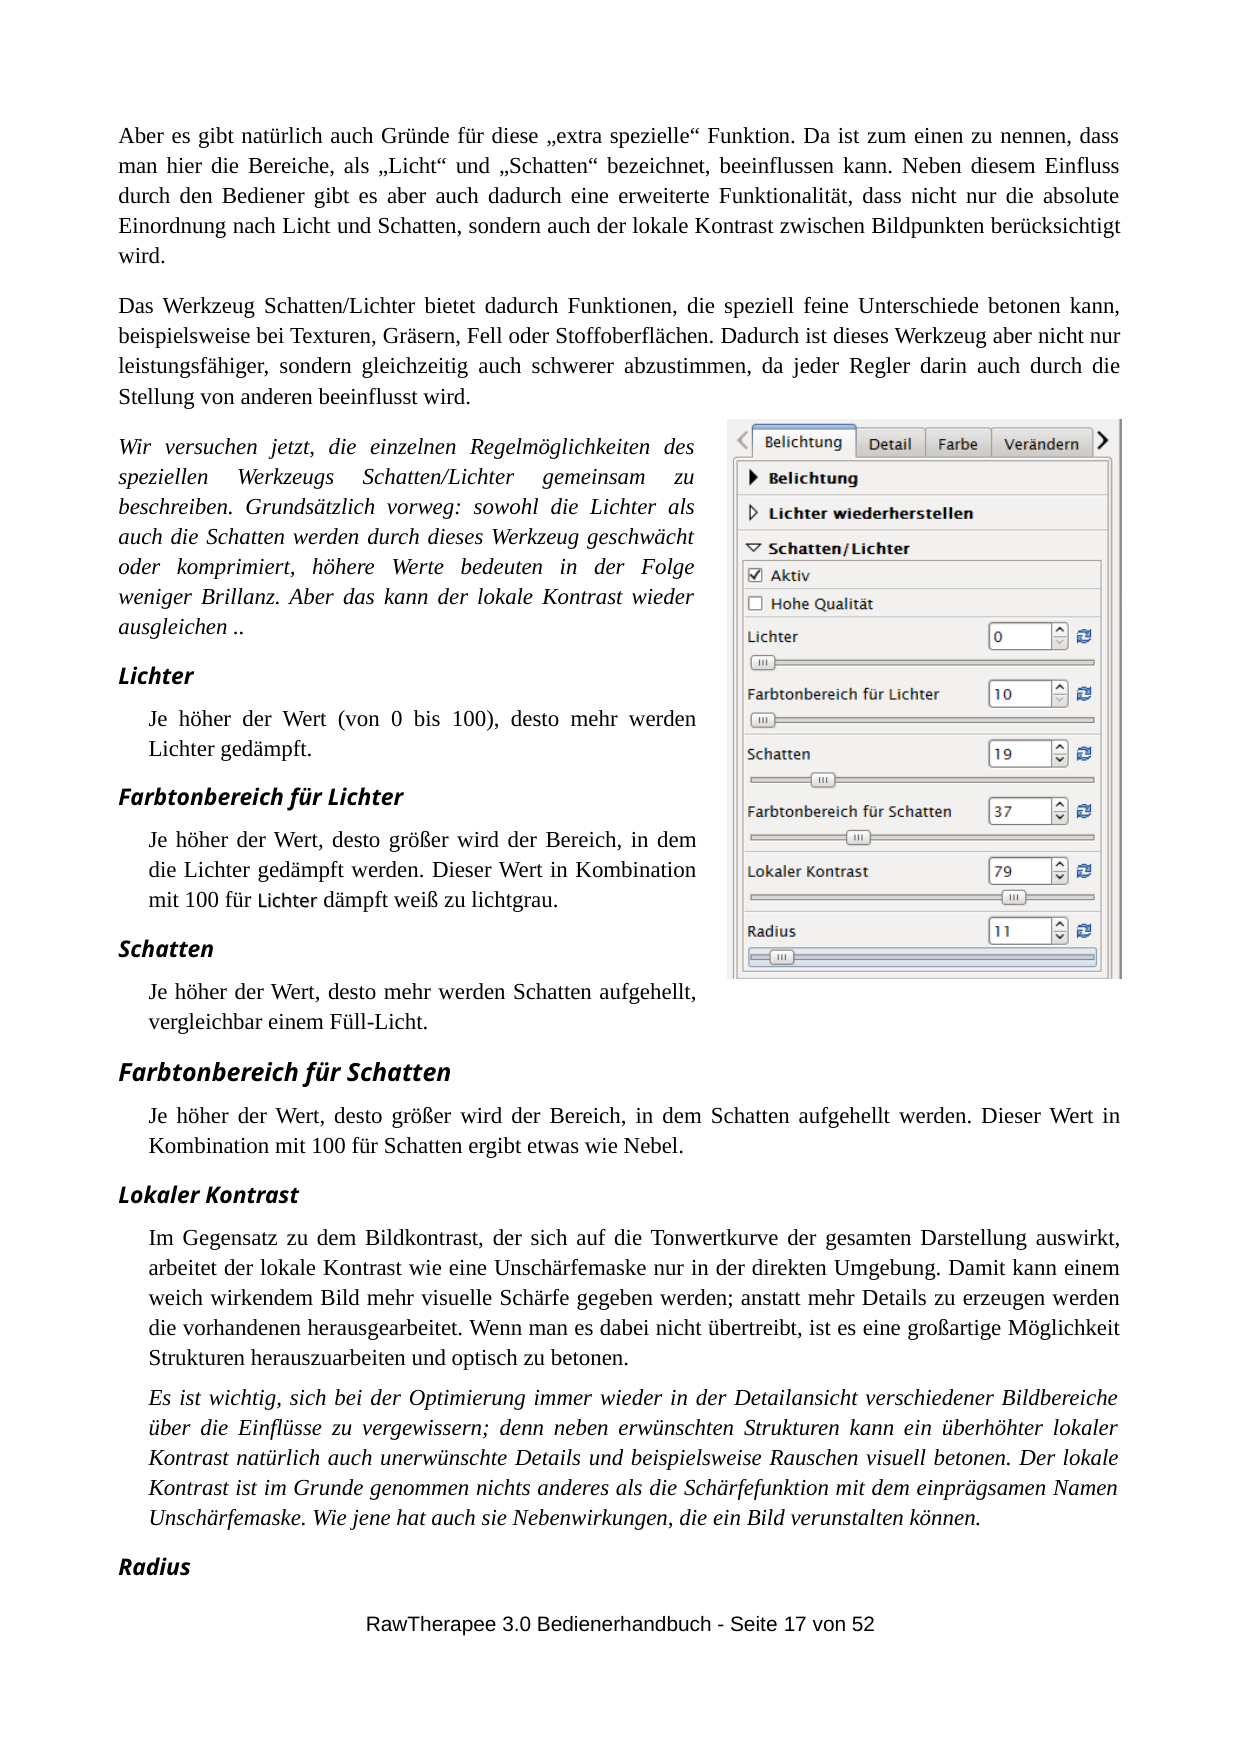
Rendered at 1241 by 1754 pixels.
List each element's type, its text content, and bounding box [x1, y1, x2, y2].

text Je höher der Wert, desto mehr werden Schatten aufgehellt, vergleichbar einem Füll-Licht. [148, 974, 1122, 1034]
subtitle Lichter [118, 660, 727, 691]
text Aber es gibt natürlich auch Gründe für diese „extra spezielle“ Funktion. Da ist zum einen zu nennen, dass man hier die Bereiche, als „Licht“ und „Schatten“ bezeichnet, beeinflussen kann. Neben diesem Einfluss durch den Bediener gibt es aber auch dadurch eine erweiterte Funktionalität, dass nicht nur die absolute Einordnung nach Licht und Schatten, sondern auch der lokale Kontrast zwischen Bildpunkten berücksichtigt wird. [118, 118, 1122, 269]
subtitle Radius [118, 1551, 1122, 1582]
text Je höher der Wert, desto größer wird der Bereich, in dem Schatten aufgehellt werden. Dieser Wert in Kombination mit 100 für Schatten ergibt etwas wie Nebel. [148, 1098, 1122, 1158]
subtitle Farbtonbereich für Schatten [118, 1054, 1122, 1088]
text Wir versuchen jetzt, die einzelnen Regelmöglichkeiten des speziellen Werkzeugs Schatten/Lichter gemeinsam zu beschreiben. Grundsätzlich vorweg: sowohl die Lichter als auch die Schatten werden durch dieses Werkzeug geschwächt oder komprimiert, höhere Werte bedeuten in der Folge weniger Brillanz. Aber das kann der lokale Kontrast wieder ausgleichen .. [118, 429, 727, 640]
text Je höher der Wert, desto größer wird der Bereich, in dem die Lichter gedämpft werden. Dieser Wert in Kombination mit 100 für Lichter dämpft weiß zu lichtgrau. [148, 822, 727, 913]
subtitle Lokaler Kontrast [118, 1178, 1122, 1210]
text Je höher der Wert (von 0 bis 100), desto mehr werden Lichter gedämpft. [148, 701, 727, 761]
picture [727, 419, 1123, 979]
text Es ist wichtig, sich bei der Optimierung immer wieder in der Detailansicht verschiedener Bildbereiche über die Einflüsse zu vergewissern; denn neben erwünschten Strukturen kann ein überhöhter lokaler Kontrast natürlich auch unerwünschte Details und beispielsweise Rauschen visuell betonen. Der lokale Kontrast ist im Grunde genommen nichts anderes als die Schärfefunktion mit dem einprägsamen Namen Unschärfemaske. Wie jene hat auch sie Nebenwirkungen, die ein Bild verunstalten können. [148, 1380, 1122, 1531]
subtitle Farbtonbereich für Lichter [118, 781, 727, 812]
text Im Gegensatz zu dem Bildkontrast, der sich auf die Tonwertkurve der gesamten Darstellung auswirkt, arbeitet der lokale Kontrast wie eine Unschärfemaske nur in der direkten Umgebung. Damit kann einem weich wirkendem Bild mehr visuelle Schärfe gegeben werden; anstatt mehr Details zu erzeugen werden die vorhandenen herausgearbeitet. Wenn man es dabei nicht übertreibt, ist es eine großartige Möglichkeit Strukturen herauszuarbeiten und optisch zu betonen. [148, 1220, 1122, 1370]
text Das Werkzeug Schatten/Lichter bietet dadurch Funktionen, die speziell feine Unterschiede betonen kann, beispielsweise bei Texturen, Gräsern, Fell oder Stoffoberflächen. Dadurch ist dieses Werkzeug aber nicht nur leistungsfähiger, sondern gleichzeitig auch schwerer abzustimmen, da jeder Regler darin auch durch die Stellung von anderen beeinflusst wird. [118, 289, 1122, 409]
subtitle Schatten [118, 933, 727, 964]
